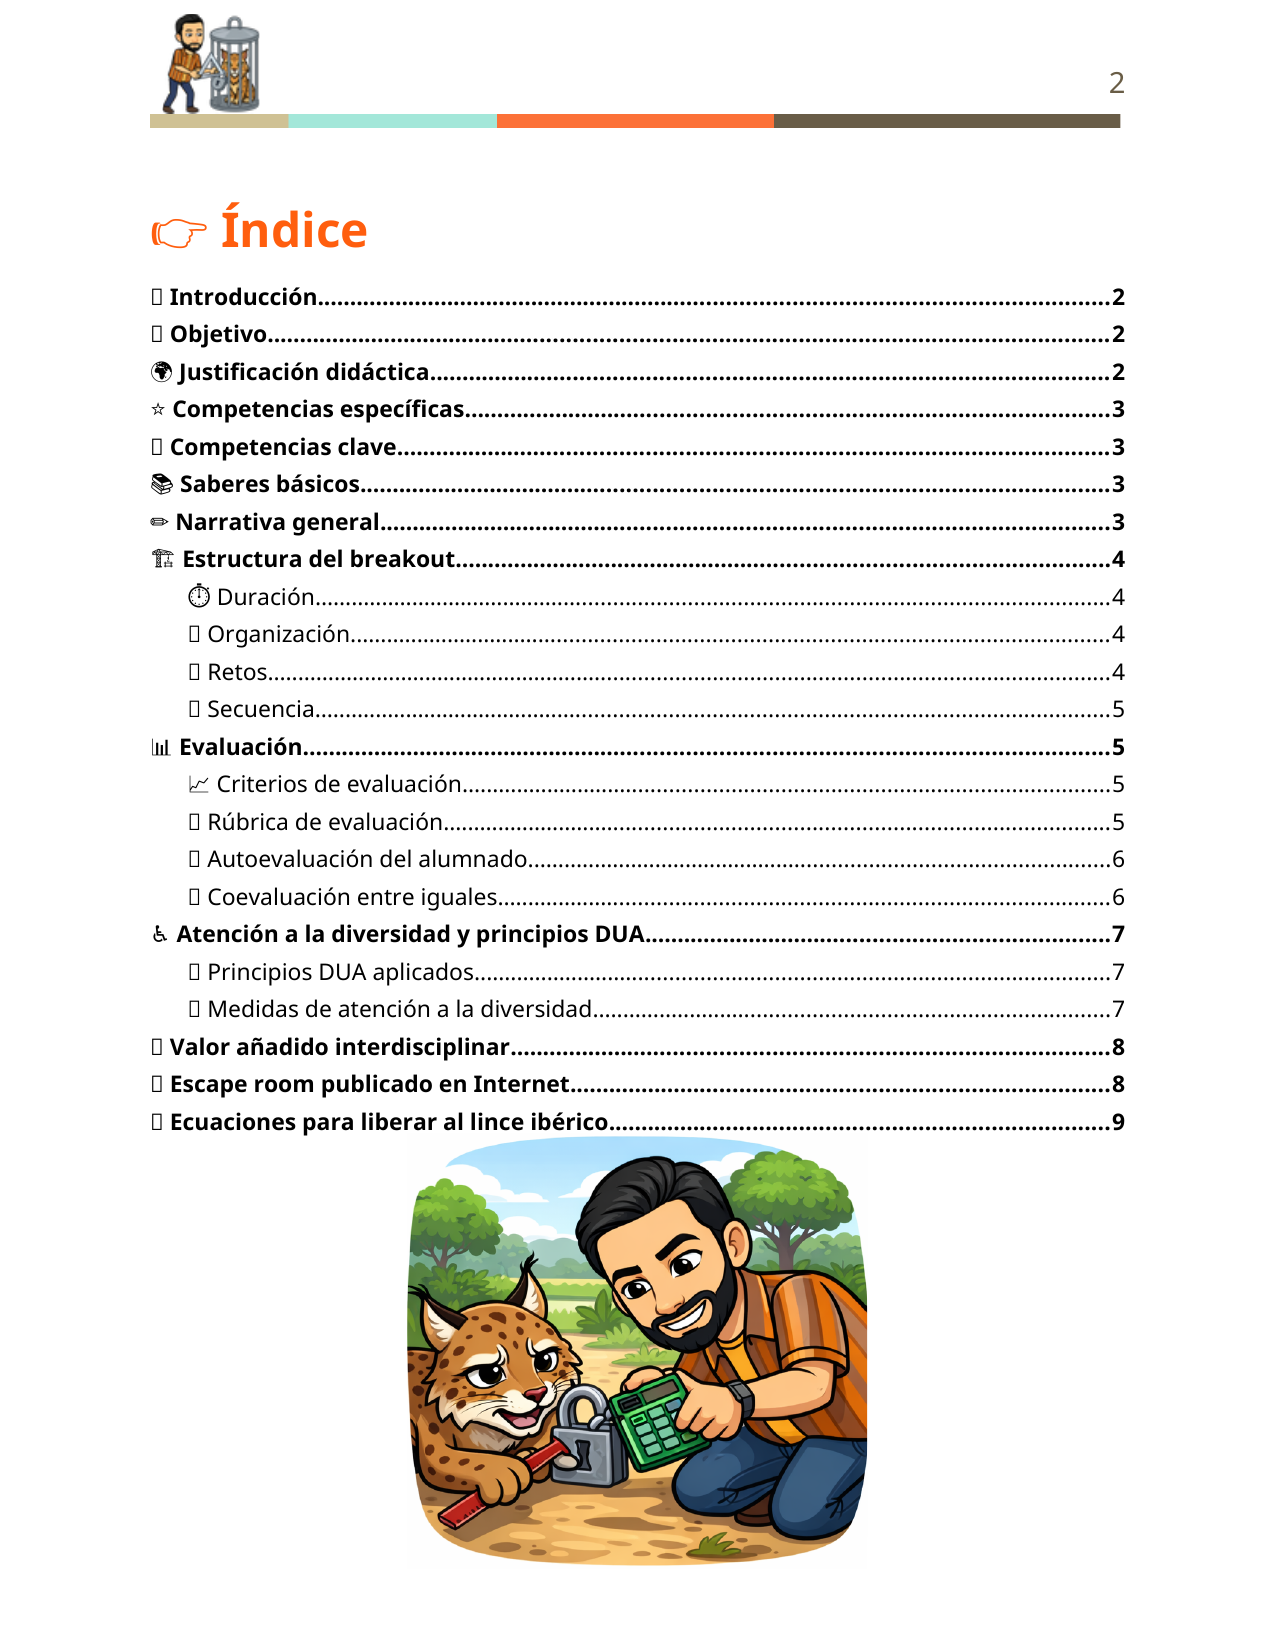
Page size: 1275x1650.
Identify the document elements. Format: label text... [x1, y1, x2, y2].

text 👉 Índice [150, 196, 1125, 261]
text ♿ Atención a la diversidad y principios DUA 7 [150, 918, 1125, 949]
text 🎯 Objetivo 2 [150, 318, 1125, 349]
text 🌿 Valor añadido interdisciplinar 8 [150, 1031, 1125, 1062]
text 🔧 Medidas de atención a la diversidad 7 [187, 993, 1125, 1024]
text 👥 Coevaluación entre iguales 6 [187, 881, 1125, 912]
text 🧭 Rúbrica de evaluación 5 [187, 806, 1125, 837]
text 🧩 Principios DUA aplicados 7 [187, 956, 1125, 987]
text 🔐 Ecuaciones para liberar al lince ibérico 9 [150, 1106, 1125, 1137]
text 📈 Criterios de evaluación 5 [187, 768, 1125, 799]
text 🔑 Competencias clave 3 [150, 431, 1125, 462]
text 🧩 Escape room publicado en Internet 8 [150, 1068, 1125, 1099]
text 👥 Organización 4 [187, 618, 1125, 649]
picture [407, 1137, 868, 1569]
text ⏱️ Duración 4 [187, 581, 1125, 612]
text 🔐 Retos 4 [187, 656, 1125, 687]
text ✏️ Narrativa general 3 [150, 506, 1125, 537]
text ⭐ Competencias específicas 3 [150, 393, 1125, 424]
text 📊 Evaluación 5 [150, 731, 1125, 762]
text 🧠 Autoevaluación del alumnado 6 [187, 843, 1125, 874]
text 📚 Saberes básicos 3 [150, 468, 1125, 499]
text 🏗️ Estructura del breakout 4 [150, 543, 1125, 574]
picture [150, 14, 1121, 128]
text 🐾 Introducción 2 [150, 281, 1125, 312]
text 🧩 Secuencia 5 [187, 693, 1125, 724]
text 🌍 Justificación didáctica 2 [150, 356, 1125, 387]
